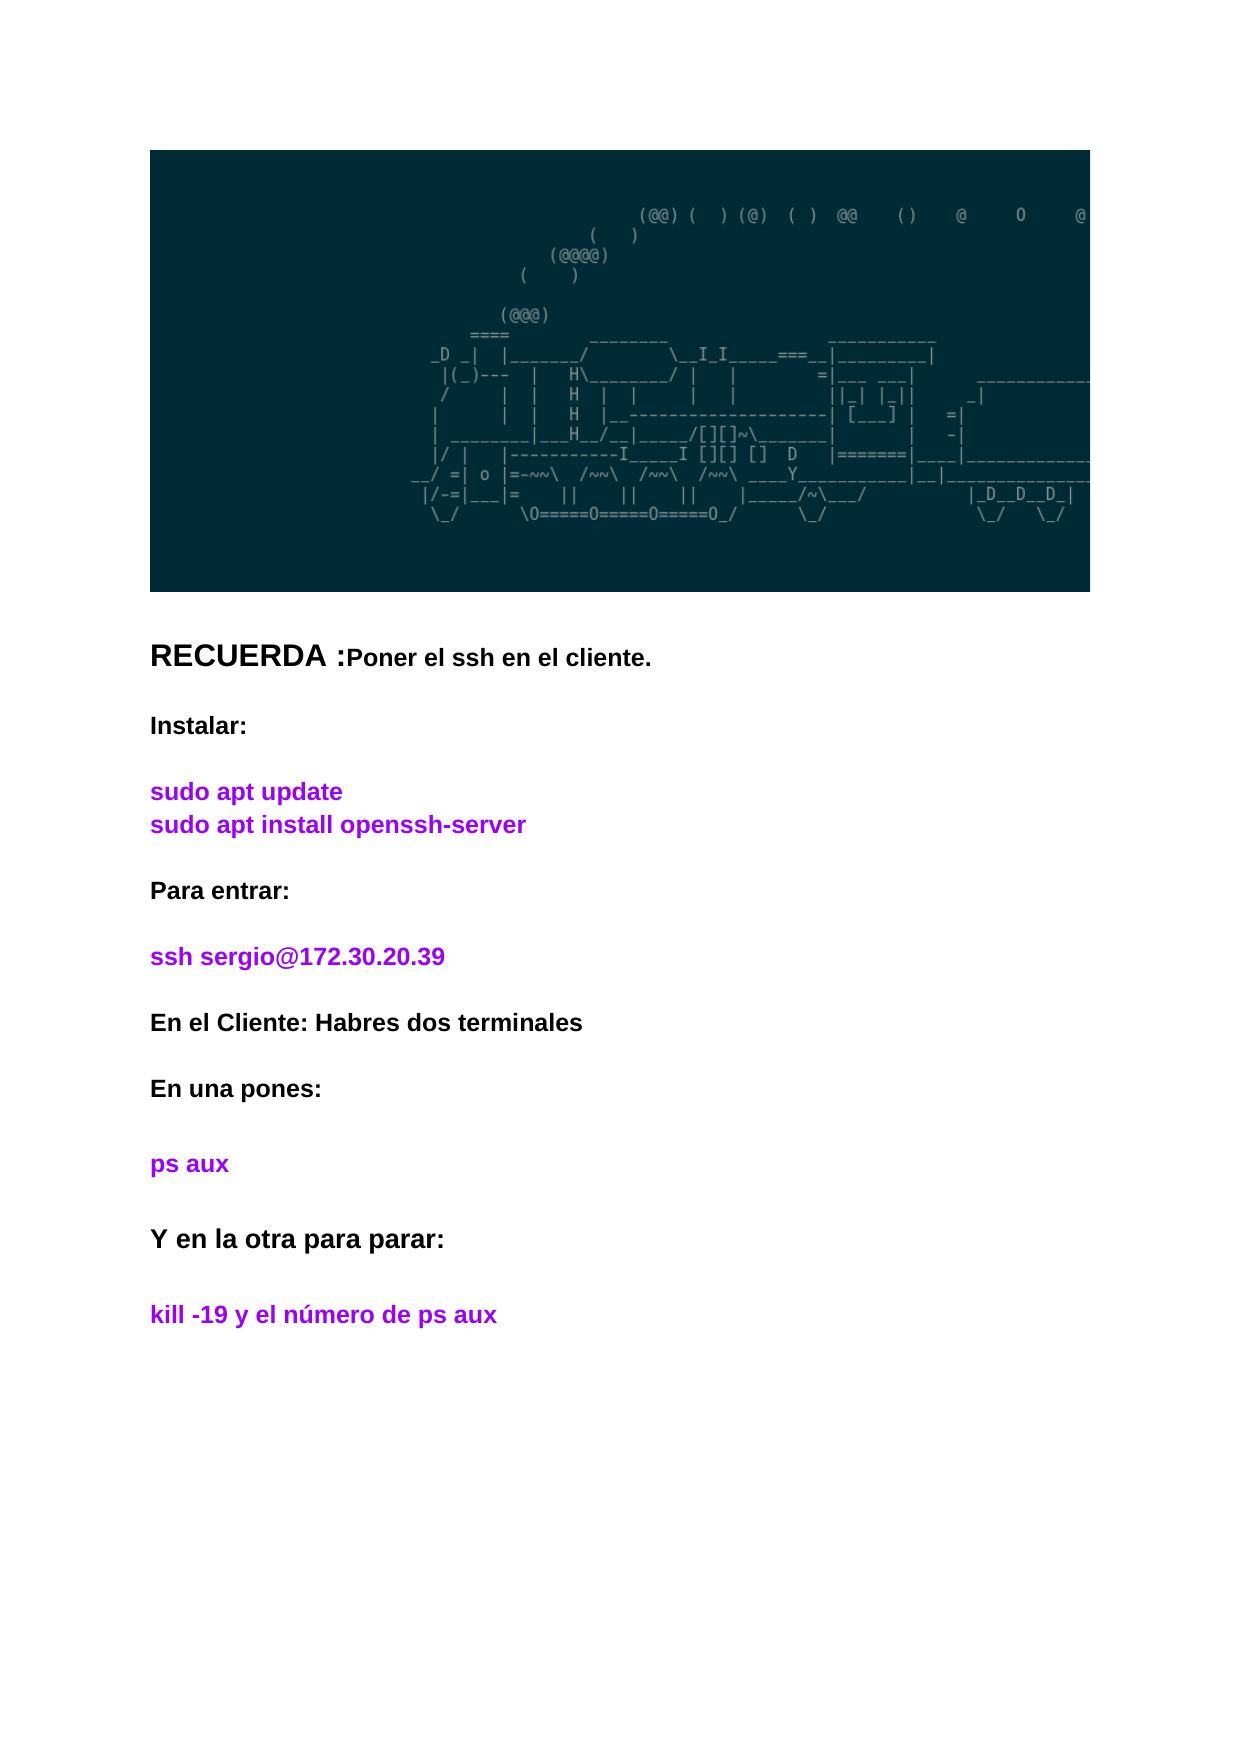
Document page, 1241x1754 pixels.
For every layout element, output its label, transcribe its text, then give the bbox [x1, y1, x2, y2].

text Para entrar: [150, 876, 1090, 905]
picture [838, 452, 906, 457]
picture [442, 348, 448, 360]
text kill -19 y el número de ps aux [150, 1300, 1090, 1329]
picture [711, 446, 715, 463]
picture [850, 406, 854, 423]
picture [571, 368, 578, 380]
picture [680, 447, 686, 460]
text En una pones: [150, 1074, 1090, 1103]
picture [701, 426, 705, 443]
picture [560, 249, 598, 262]
picture [890, 406, 894, 423]
picture [1047, 487, 1054, 500]
picture [700, 348, 706, 360]
text Y en la otra para parar: [150, 1223, 1090, 1254]
picture [838, 211, 857, 223]
picture [752, 211, 757, 219]
picture [481, 471, 488, 480]
picture [711, 426, 715, 443]
picture [510, 309, 539, 322]
text ssh sergio@172.30.20.39 [150, 942, 1090, 971]
picture [1017, 208, 1025, 220]
picture [451, 472, 459, 477]
text sudo apt install openssh-server [150, 810, 1090, 839]
picture [988, 487, 995, 500]
picture [571, 388, 578, 400]
picture [761, 446, 765, 463]
text RECUERDA :Poner el ssh en el cliente. [150, 637, 1090, 673]
picture [531, 507, 717, 519]
picture [621, 447, 627, 460]
picture [571, 408, 578, 420]
picture [947, 412, 955, 417]
picture [471, 333, 509, 338]
picture [713, 473, 723, 477]
picture [571, 428, 578, 440]
text ps aux [150, 1148, 1090, 1177]
text Instalar: [150, 711, 1090, 740]
text sudo apt update [150, 777, 1090, 806]
picture [731, 426, 735, 443]
picture [957, 211, 966, 223]
picture [511, 492, 519, 497]
picture [451, 492, 459, 497]
picture [511, 472, 519, 477]
picture [721, 426, 725, 443]
picture [649, 211, 668, 223]
text En el Cliente: Habres dos terminales [150, 1008, 1090, 1037]
picture [1076, 211, 1085, 223]
picture [779, 353, 807, 358]
picture [751, 446, 755, 463]
picture [731, 446, 735, 463]
picture [1018, 487, 1025, 500]
picture [721, 446, 725, 463]
picture [701, 446, 705, 463]
picture [720, 348, 726, 360]
picture [818, 373, 826, 378]
picture [789, 447, 795, 460]
